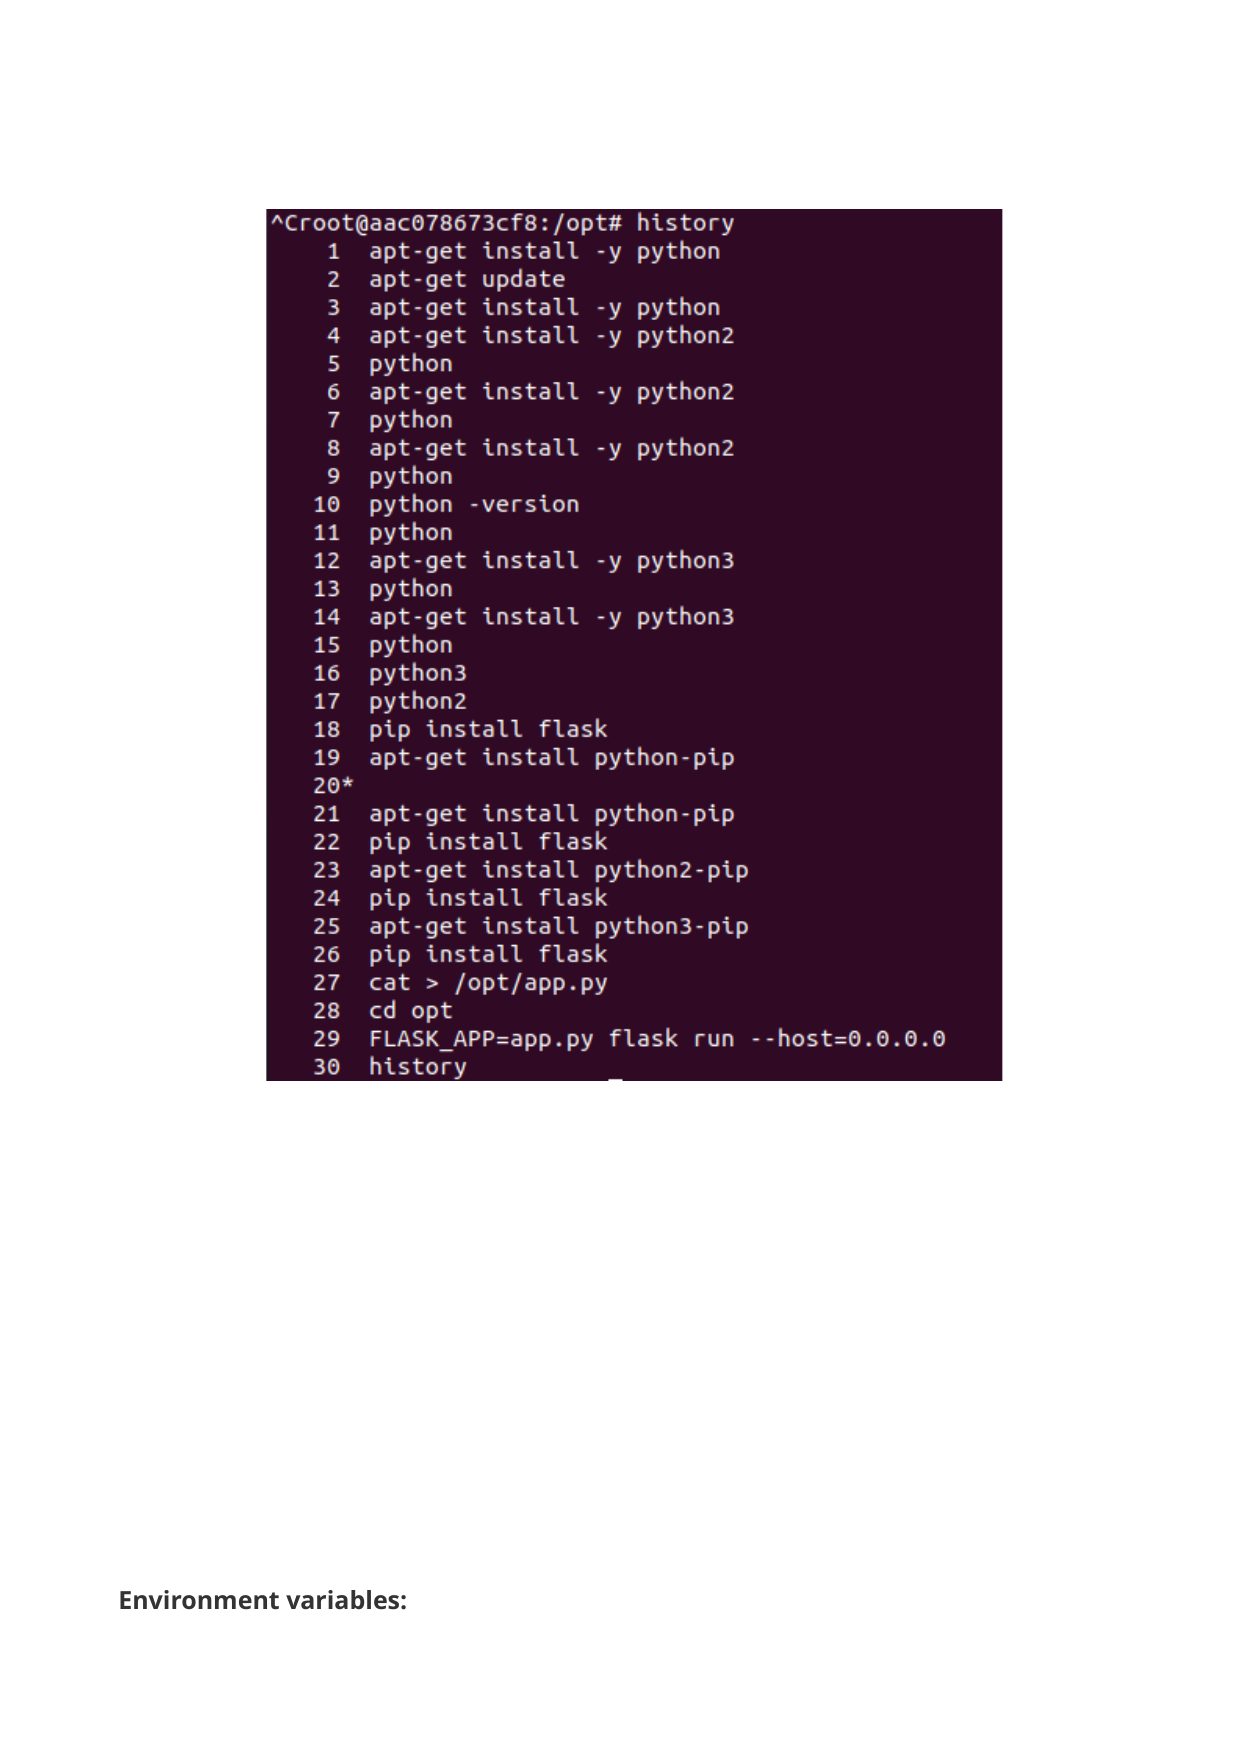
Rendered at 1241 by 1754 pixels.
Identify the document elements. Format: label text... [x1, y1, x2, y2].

picture [266, 209, 1003, 1081]
text Environment variables: [118, 1583, 1122, 1617]
